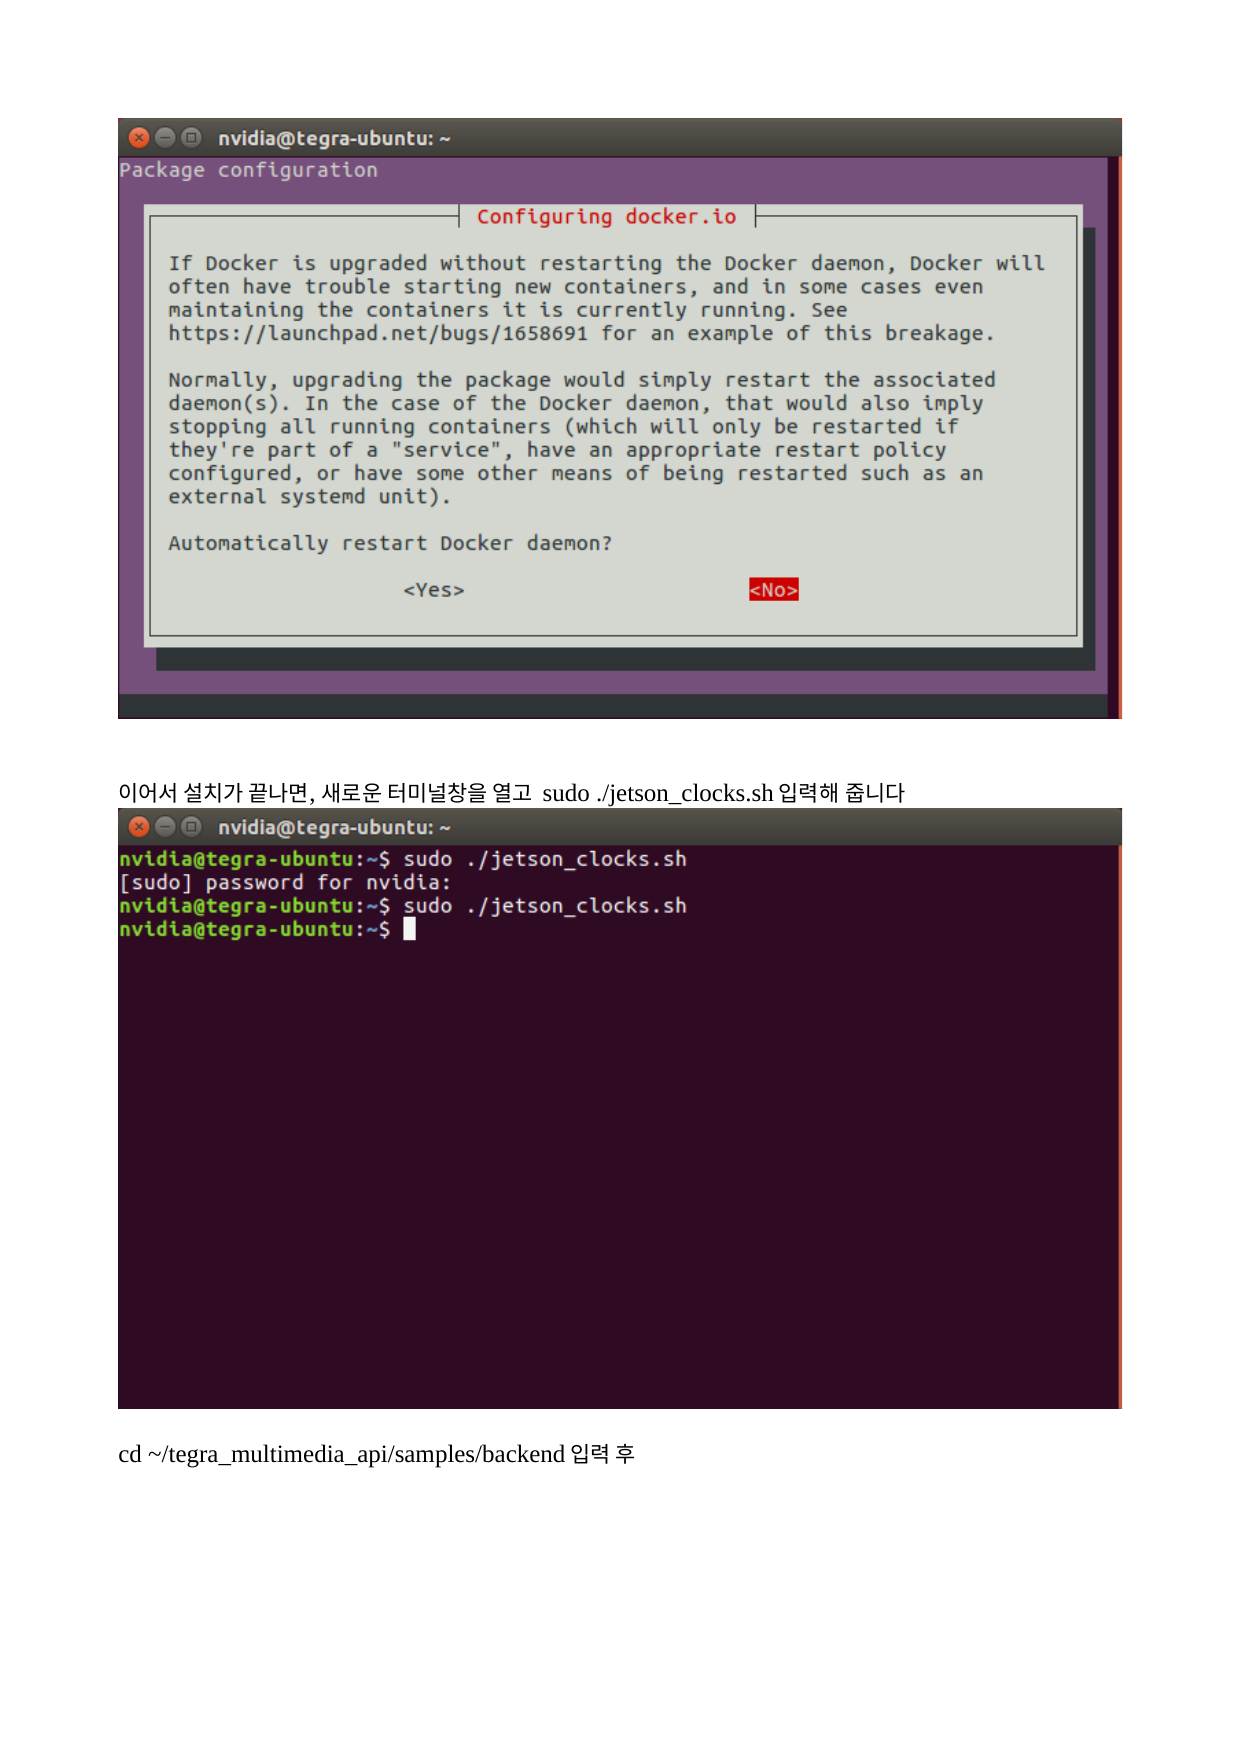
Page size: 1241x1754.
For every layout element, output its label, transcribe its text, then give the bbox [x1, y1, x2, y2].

text 이어서 설치가 끝나면, 새로운 터미널창을 열고 sudo ./jetson_clocks.sh입력해 줍니다 [118, 776, 1122, 808]
picture [118, 808, 1123, 1409]
text cd ~/tegra_multimedia_api/samples/backend입력 후 [118, 1437, 1122, 1469]
picture [118, 118, 1123, 719]
